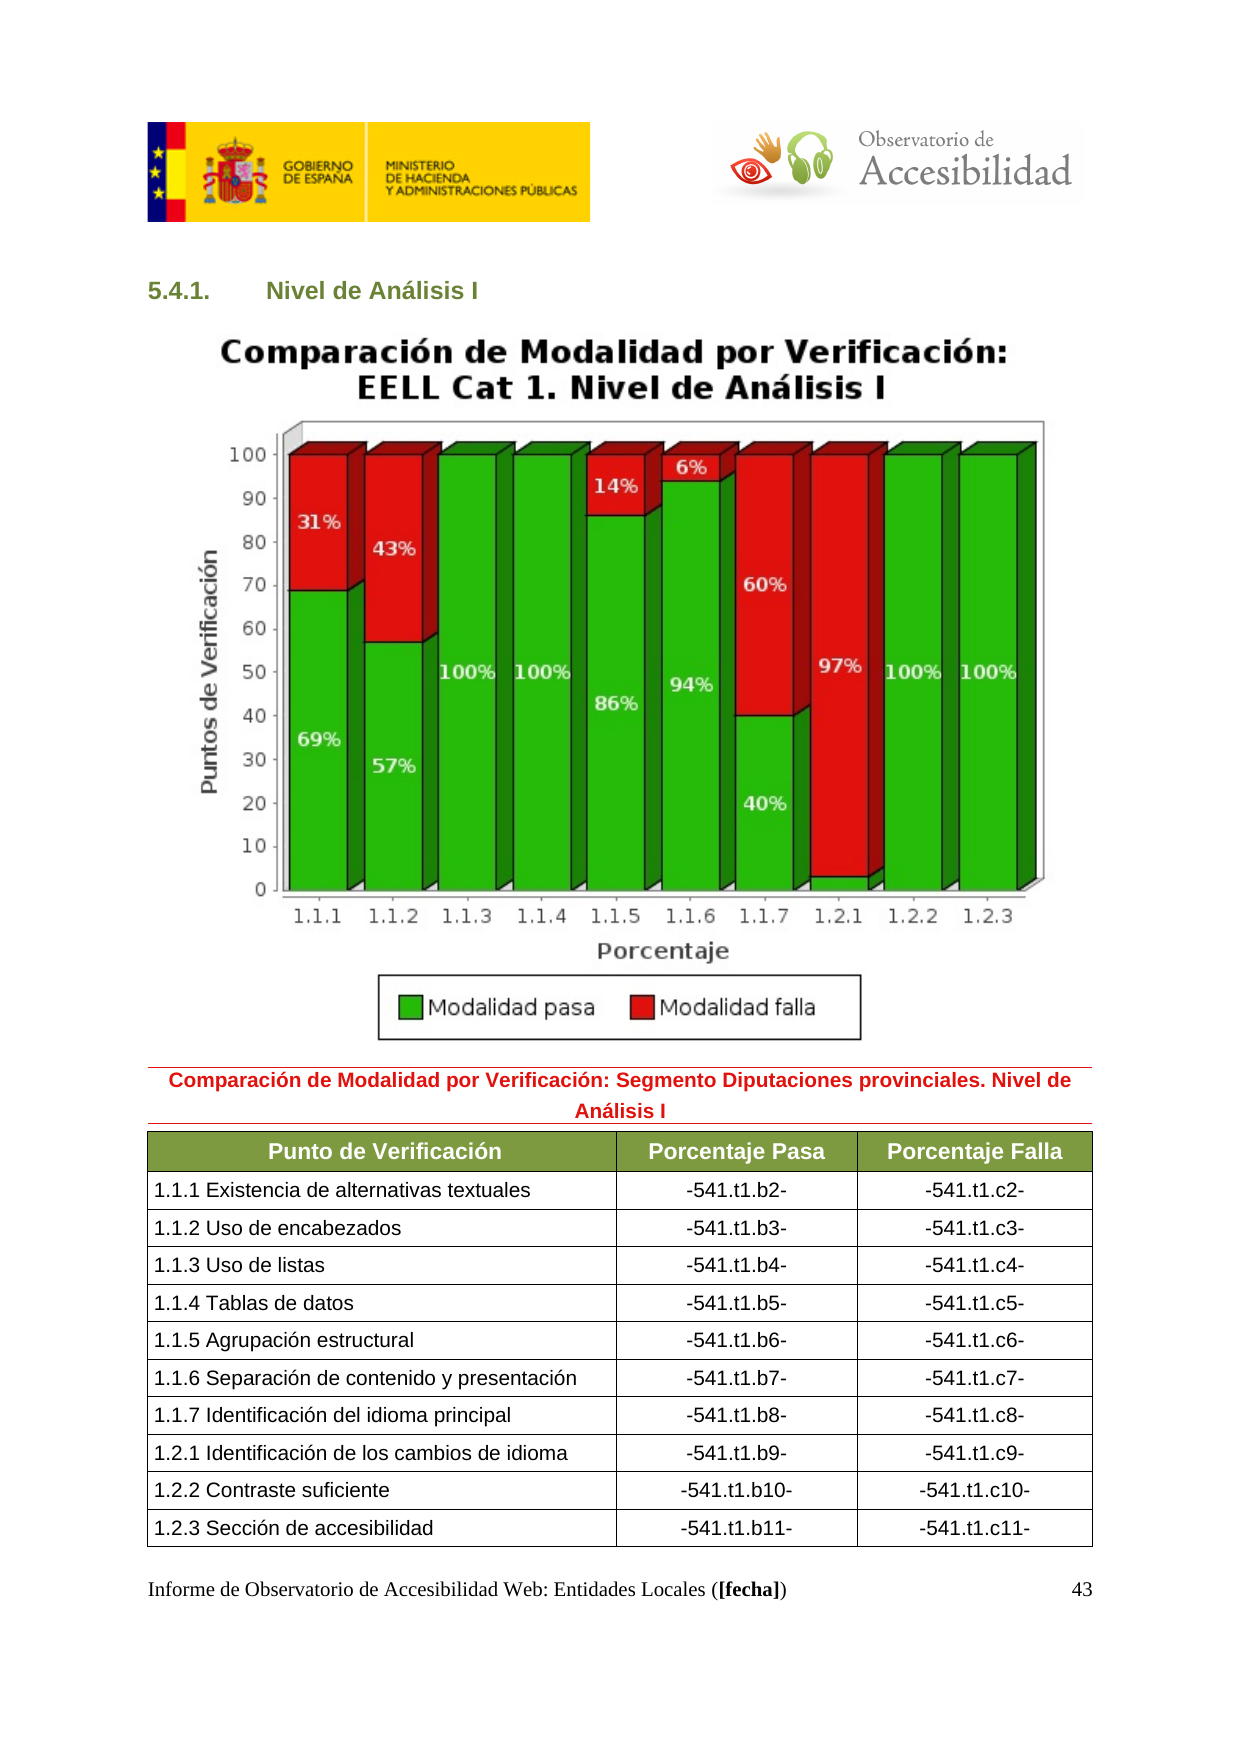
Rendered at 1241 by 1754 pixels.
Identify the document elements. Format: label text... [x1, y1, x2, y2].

picture [147, 122, 591, 222]
table_cell 1.1.3 Uso de listas [148, 1247, 616, 1283]
table_header Porcentaje Falla [858, 1132, 1092, 1171]
table_cell -541.t1.b5- [617, 1285, 857, 1321]
list Nivel de Análisis I [148, 276, 1092, 304]
table_cell 1.1.1 Existencia de alternativas textuales [148, 1172, 616, 1208]
table_cell 1.1.5 Agrupación estructural [148, 1322, 616, 1358]
table_cell 1.2.3 Sección de accesibilidad [148, 1510, 616, 1546]
table_cell -541.t1.c3- [858, 1210, 1092, 1246]
table_cell -541.t1.b6- [617, 1322, 857, 1358]
table_cell 1.2.1 Identificación de los cambios de idioma [148, 1435, 616, 1471]
table_cell -541.t1.c5- [858, 1285, 1092, 1321]
table_cell -541.t1.c2- [858, 1172, 1092, 1208]
table_header Punto de Verificación [148, 1132, 616, 1171]
table_cell 1.2.2 Contraste suficiente [148, 1472, 616, 1508]
table_cell -541.t1.c8- [858, 1397, 1092, 1433]
table_cell -541.t1.c6- [858, 1322, 1092, 1358]
table_cell -541.t1.b11- [617, 1510, 857, 1546]
table_cell -541.t1.b4- [617, 1247, 857, 1283]
table_cell -541.t1.b7- [617, 1360, 857, 1396]
table_cell -541.t1.b9- [617, 1435, 857, 1471]
table_cell -541.t1.c9- [858, 1435, 1092, 1471]
picture [710, 122, 1086, 205]
table_cell -541.t1.b2- [617, 1172, 857, 1208]
table_cell -541.t1.c10- [858, 1472, 1092, 1508]
table_cell 1.1.6 Separación de contenido y presentación [148, 1360, 616, 1396]
table_cell -541.t1.c7- [858, 1360, 1092, 1396]
text Comparación de Modalidad por Verificación: Segmento Diputaciones provinciales. Nivel de Análisis I [148, 1068, 1092, 1123]
table_cell -541.t1.c4- [858, 1247, 1092, 1283]
table_cell -541.t1.b10- [617, 1472, 857, 1508]
table_cell -541.t1.c11- [858, 1510, 1092, 1546]
table_cell 1.1.2 Uso de encabezados [148, 1210, 616, 1246]
table_cell 1.1.4 Tablas de datos [148, 1285, 616, 1321]
picture [178, 332, 1062, 1042]
table_header Porcentaje Pasa [617, 1132, 857, 1171]
table_cell -541.t1.b3- [617, 1210, 857, 1246]
table_cell -541.t1.b8- [617, 1397, 857, 1433]
table_cell 1.1.7 Identificación del idioma principal [148, 1397, 616, 1433]
